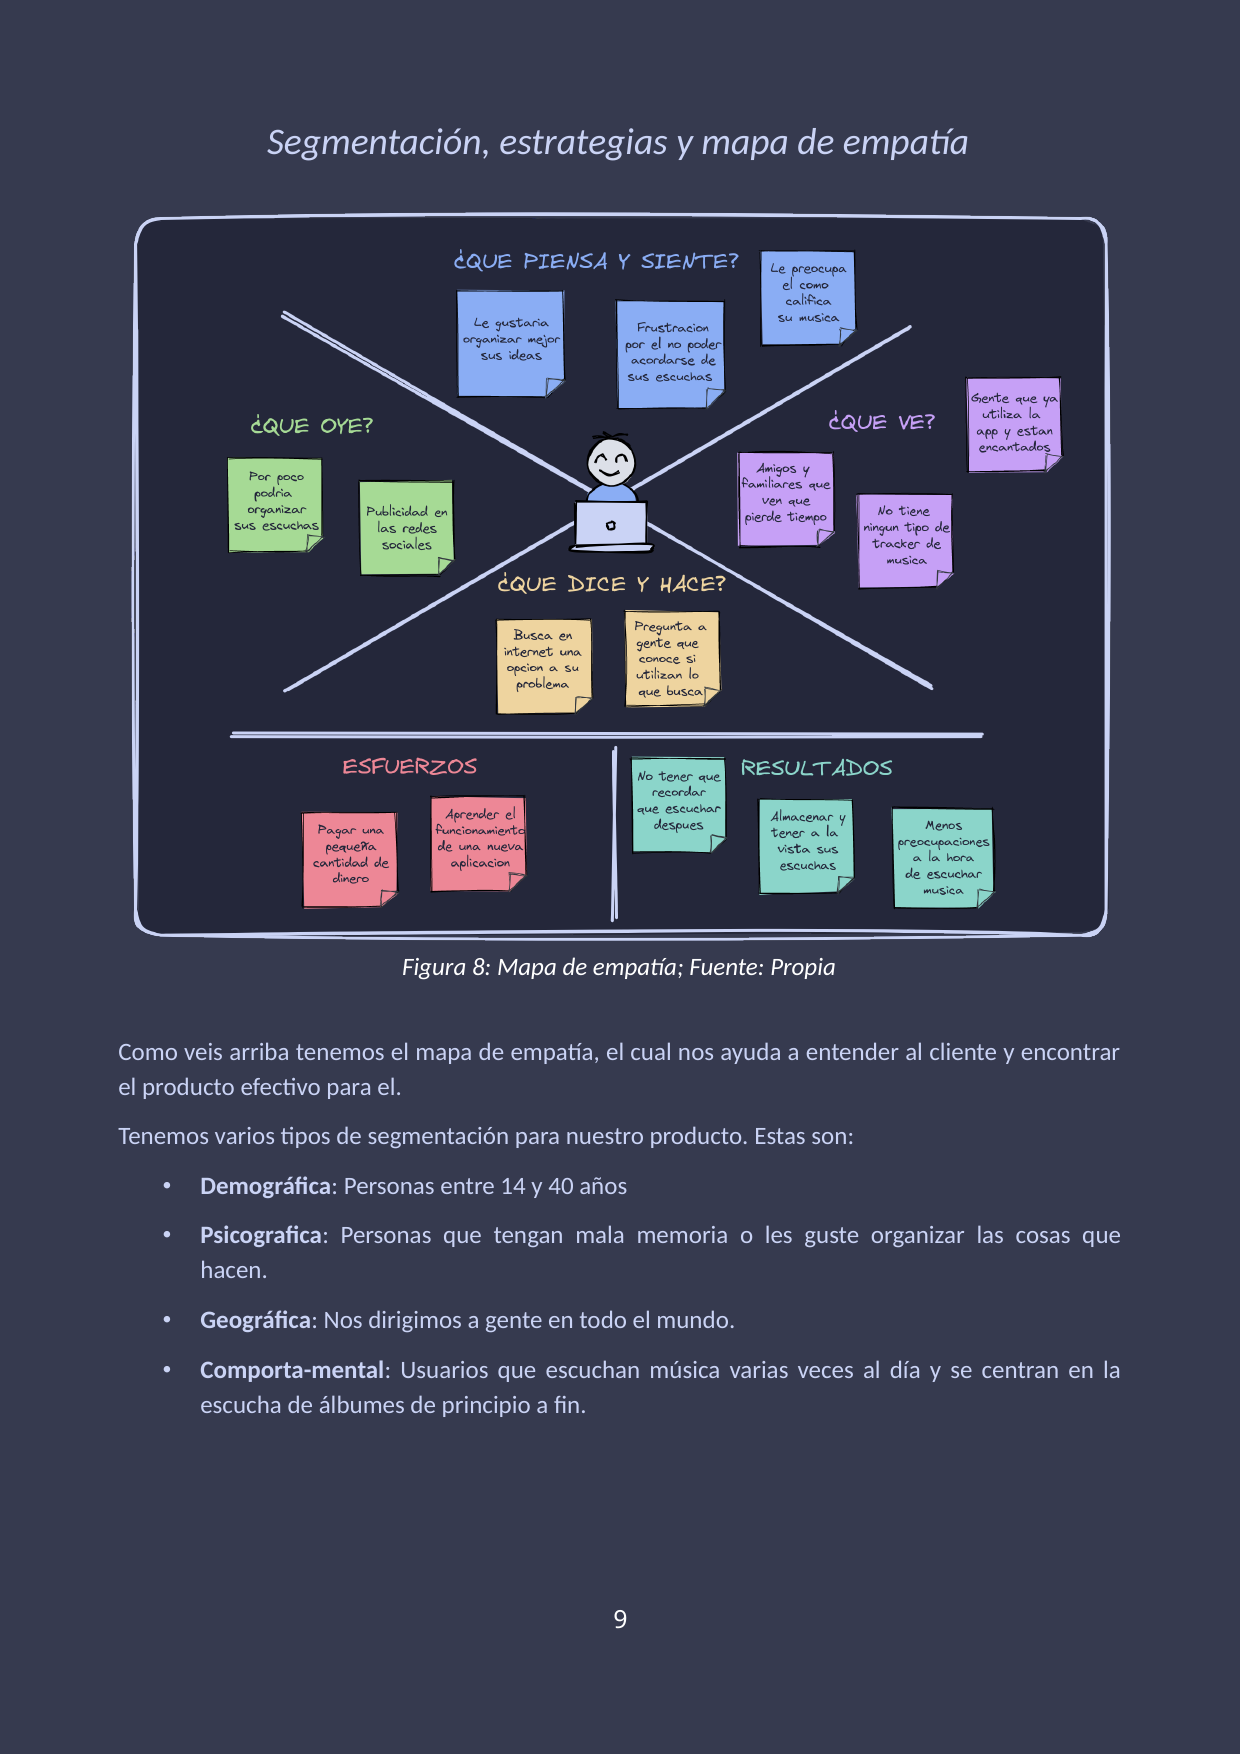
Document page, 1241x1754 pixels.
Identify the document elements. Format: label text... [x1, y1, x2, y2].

list Geográfica: Nos dirigimos a gente en todo el mundo. [163, 1304, 1122, 1335]
list Psicografica: Personas que tengan mala memoria o les guste organizar las cosas que hacen. [163, 1220, 1122, 1285]
text Tenemos varios tipos de segmentación para nuestro producto. Estas son: [118, 1121, 1122, 1151]
text Figura 8: Mapa de empatía; Fuente: Propia [53, 202, 1187, 982]
list Demográfica: Personas entre 14 y 40 años [163, 1170, 1122, 1201]
text Segmentación, estrategias y mapa de empatía [118, 118, 1122, 164]
picture [118, 202, 1123, 952]
text Como veis arriba tenemos el mapa de empatía, el cual nos ayuda a entender al cliente y encontrar el producto efectivo para el. [118, 1036, 1122, 1101]
list Comporta-mental: Usuarios que escuchan música varias veces al día y se centran en la escucha de álbumes de principio a fin. [163, 1354, 1122, 1419]
